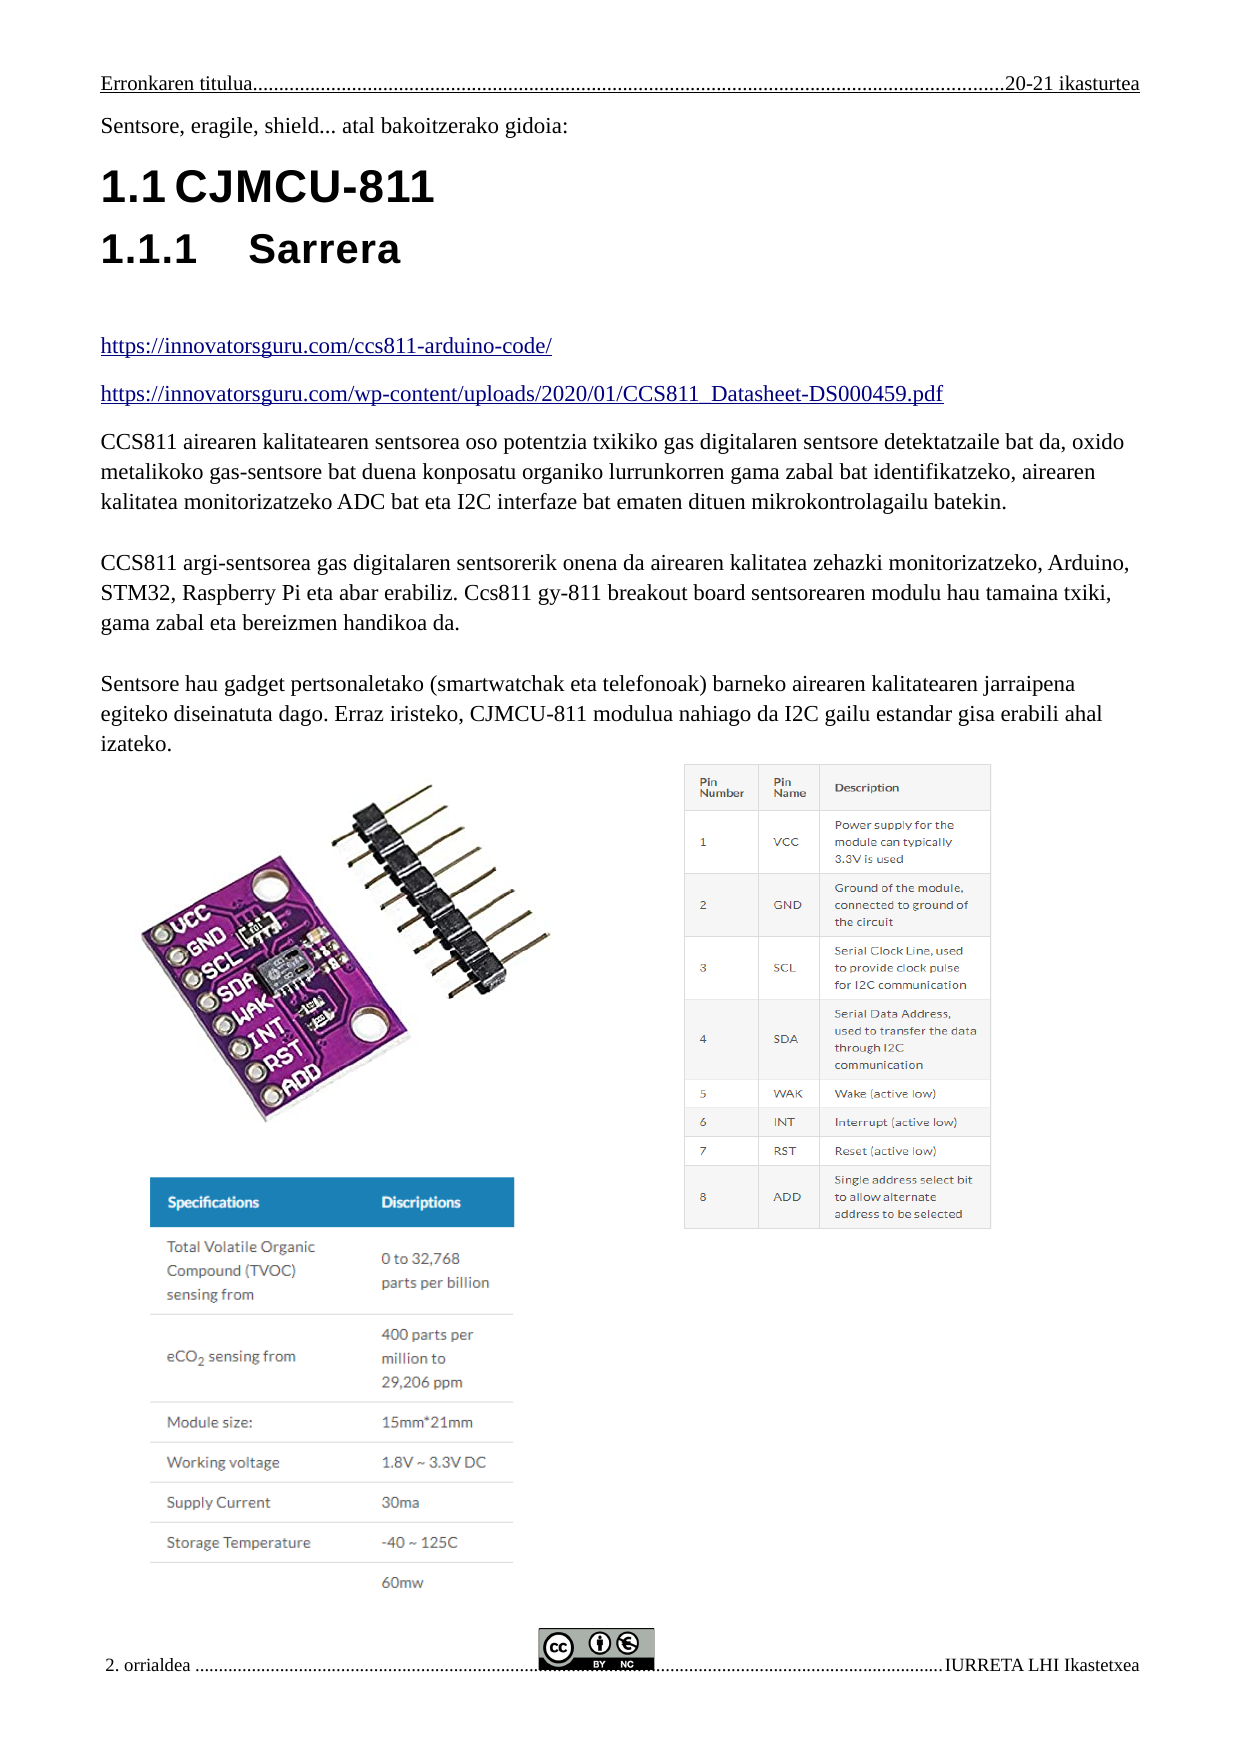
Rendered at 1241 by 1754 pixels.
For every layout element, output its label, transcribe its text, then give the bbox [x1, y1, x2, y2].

text https://innovatorsguru.com/wp-content/uploads/2020/01/CCS811_Datasheet-DS000459.pdf [100, 380, 1140, 406]
subtitle Sarrera [100, 224, 1140, 272]
text Sentsore, eragile, shield... atal bakoitzerako gidoia: [100, 112, 1140, 138]
subtitle CJMCU-811 [100, 160, 1140, 213]
picture [538, 1628, 655, 1670]
picture [134, 778, 552, 1123]
picture [680, 760, 999, 1236]
text CCS811 airearen kalitatearen sentsorea oso potentzia txikiko gas digitalaren sentsore detektatzaile bat da, oxido metalikoko gas-sentsore bat duena konposatu organiko lurrunkorren gama zabal bat identifikatzeko, airearen kalitatea monitorizatzeko ADC bat eta I2C interfaze bat ematen dituen mikrokontrolagailu batekin. CCS811 argi-sentsorea gas digitalaren sentsorerik onena da airearen kalitatea zehazki monitorizatzeko, Arduino, STM32, Raspberry Pi eta abar erabiliz. Ccs811 gy-811 breakout board sentsorearen modulu hau tamaina txiki, gama zabal eta bereizmen handikoa da. Sentsore hau gadget pertsonaletako (smartwatchak eta telefonoak) barneko airearen kalitatearen jarraipena egiteko diseinatuta dago. Erraz iristeko, CJMCU-811 modulua nahiago da I2C gailu estandar gisa erabili ahal izateko. [100, 428, 1140, 756]
picture [149, 1173, 524, 1602]
text https://innovatorsguru.com/ccs811-arduino-code/ [100, 332, 1140, 358]
